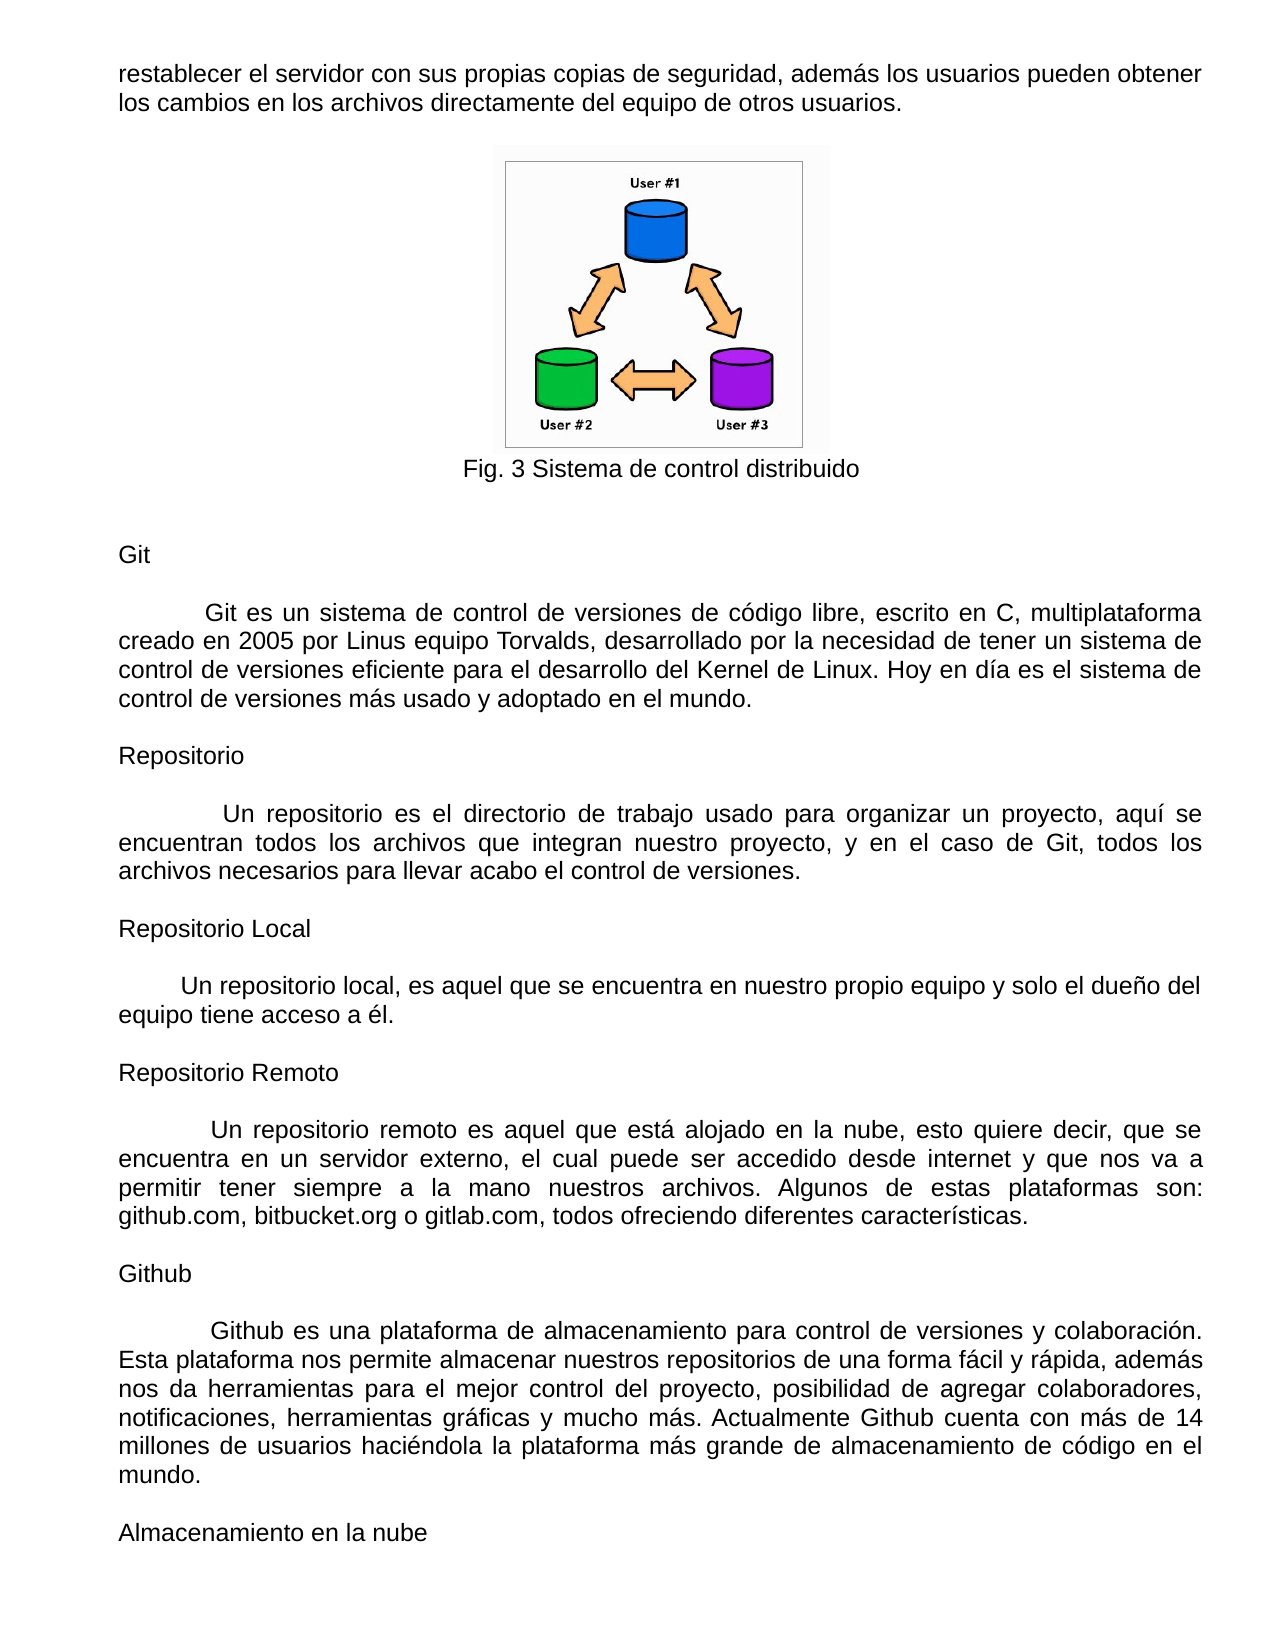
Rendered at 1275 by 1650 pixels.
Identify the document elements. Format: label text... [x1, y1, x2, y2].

text Fig. 3 Sistema de control distribuido [118, 454, 1205, 483]
text Un repositorio es el directorio de trabajo usado para organizar un proyecto, aquí se encuentran todos los archivos que integran nuestro proyecto, y en el caso de Git, todos los archivos necesarios para llevar acabo el control de versiones. [118, 799, 1205, 885]
text restablecer el servidor con sus propias copias de seguridad, además los usuarios pueden obtener los cambios en los archivos directamente del equipo de otros usuarios. [118, 59, 1205, 117]
text Un repositorio remoto es aquel que está alojado en la nube, esto quiere decir, que se encuentra en un servidor externo, el cual puede ser accedido desde internet y que nos va a permitir tener siempre a la mano nuestros archivos. Algunos de estas plataformas son: github.com, bitbucket.org o gitlab.com, todos ofreciendo diferentes características. [118, 1115, 1205, 1230]
text Git es un sistema de control de versiones de código libre, escrito en C, multiplataforma creado en 2005 por Linus equipo Torvalds, desarrollado por la necesidad de tener un sistema de control de versiones eficiente para el desarrollo del Kernel de Linux. Hoy en día es el sistema de control de versiones más usado y adoptado en el mundo. [118, 598, 1205, 713]
text Repositorio Remoto [118, 1058, 1205, 1086]
text Almacenamiento en la nube [118, 1518, 1205, 1546]
text Github [118, 1259, 1205, 1288]
text Git [118, 540, 1205, 569]
text Un repositorio local, es aquel que se encuentra en nuestro propio equipo y solo el dueño del equipo tiene acceso a él. [118, 971, 1205, 1029]
text Github es una plataforma de almacenamiento para control de versiones y colaboración. Esta plataforma nos permite almacenar nuestros repositorios de una forma fácil y rápida, además nos da herramientas para el mejor control del proyecto, posibilidad de agregar colaboradores, notificaciones, herramientas gráficas y mucho más. Actualmente Github cuenta con más de 14 millones de usuarios haciéndola la plataforma más grande de almacenamiento de código en el mundo. [118, 1316, 1205, 1489]
text Repositorio [118, 741, 1205, 770]
text Repositorio Local [118, 914, 1205, 943]
